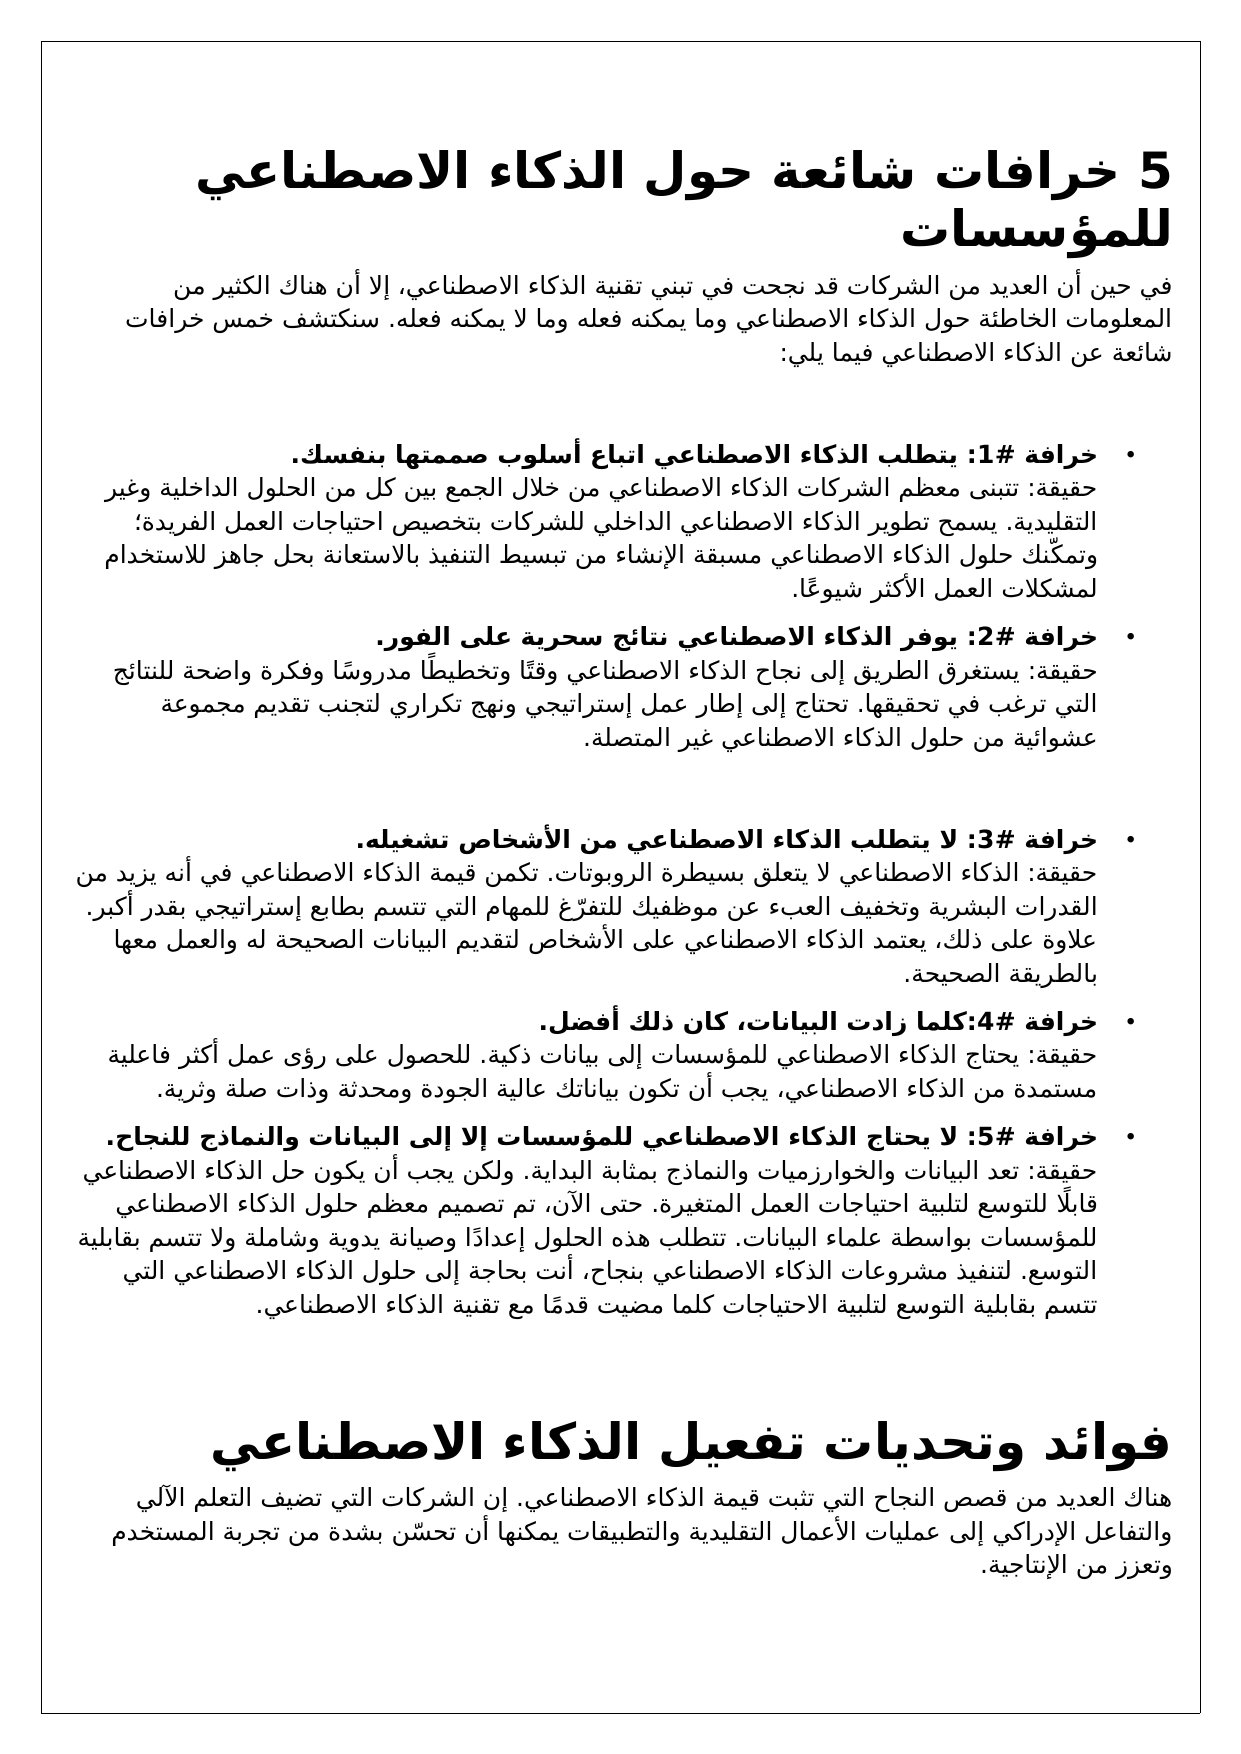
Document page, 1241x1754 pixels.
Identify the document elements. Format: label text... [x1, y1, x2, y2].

subtitle فوائد وتحديات تفعيل الذكاء الاصطناعي [68, 1413, 1173, 1471]
list خرافة #1: يتطلب الذكاء الاصطناعي اتباع أسلوب صممتها بنفسك. حقيقة: تتبنى معظم الشركات الذكاء الاصطناعي من خلال الجمع بين كل من الحلول الداخلية وغير التقليدية. يسمح تطوير الذكاء الاصطناعي الداخلي للشركات بتخصيص احتياجات العمل الفريدة؛ وتمكّنك حلول الذكاء الاصطناعي مسبقة الإنشاء من تبسيط التنفيذ بالاستعانة بحل جاهز للاستخدام لمشكلات العمل الأكثر شيوعًا. [68, 440, 1135, 603]
subtitle 5 خرافات شائعة حول الذكاء الاصطناعي للمؤسسات [68, 142, 1173, 259]
list خرافة #4:كلما زادت البيانات، كان ذلك أفضل. حقيقة: يحتاج الذكاء الاصطناعي للمؤسسات إلى بيانات ذكية. للحصول على رؤى عمل أكثر فاعلية مستمدة من الذكاء الاصطناعي، يجب أن تكون بياناتك عالية الجودة ومحدثة وذات صلة وثرية. [68, 1007, 1135, 1103]
list خرافة #2: يوفر الذكاء الاصطناعي نتائج سحرية على الفور. حقيقة: يستغرق الطريق إلى نجاح الذكاء الاصطناعي وقتًا وتخطيطًا مدروسًا وفكرة واضحة للنتائج التي ترغب في تحقيقها. تحتاج إلى إطار عمل إستراتيجي ونهج تكراري لتجنب تقديم مجموعة عشوائية من حلول الذكاء الاصطناعي غير المتصلة. [68, 622, 1135, 752]
list خرافة #5: لا يحتاج الذكاء الاصطناعي للمؤسسات إلا إلى البيانات والنماذج للنجاح. حقيقة: تعد البيانات والخوارزميات والنماذج بمثابة البداية. ولكن يجب أن يكون حل الذكاء الاصطناعي قابلًا للتوسع لتلبية احتياجات العمل المتغيرة. حتى الآن، تم تصميم معظم حلول الذكاء الاصطناعي للمؤسسات بواسطة علماء البيانات. تتطلب هذه الحلول إعدادًا وصيانة يدوية وشاملة ولا تتسم بقابلية التوسع. لتنفيذ مشروعات الذكاء الاصطناعي بنجاح، أنت بحاجة إلى حلول الذكاء الاصطناعي التي تتسم بقابلية التوسع لتلبية الاحتياجات كلما مضيت قدمًا مع تقنية الذكاء الاصطناعي. [68, 1122, 1135, 1319]
list خرافة #3: لا يتطلب الذكاء الاصطناعي من الأشخاص تشغيله. حقيقة: الذكاء الاصطناعي لا يتعلق بسيطرة الروبوتات. تكمن قيمة الذكاء الاصطناعي في أنه يزيد من القدرات البشرية وتخفيف العبء عن موظفيك للتفرّغ للمهام التي تتسم بطابع إستراتيجي بقدر أكبر. علاوة على ذلك، يعتمد الذكاء الاصطناعي على الأشخاص لتقديم البيانات الصحيحة له والعمل معها بالطريقة الصحيحة. [68, 825, 1135, 988]
text هناك العديد من قصص النجاح التي تثبت قيمة الذكاء الاصطناعي. إن الشركات التي تضيف التعلم الآلي والتفاعل الإدراكي إلى عمليات الأعمال التقليدية والتطبيقات يمكنها أن تحسّن بشدة من تجربة المستخدم وتعزز من الإنتاجية. [68, 1483, 1173, 1580]
text في حين أن العديد من الشركات قد نجحت في تبني تقنية الذكاء الاصطناعي، إلا أن هناك الكثير من المعلومات الخاطئة حول الذكاء الاصطناعي وما يمكنه فعله وما لا يمكنه فعله. سنكتشف خمس خرافات شائعة عن الذكاء الاصطناعي فيما يلي: [68, 271, 1173, 367]
